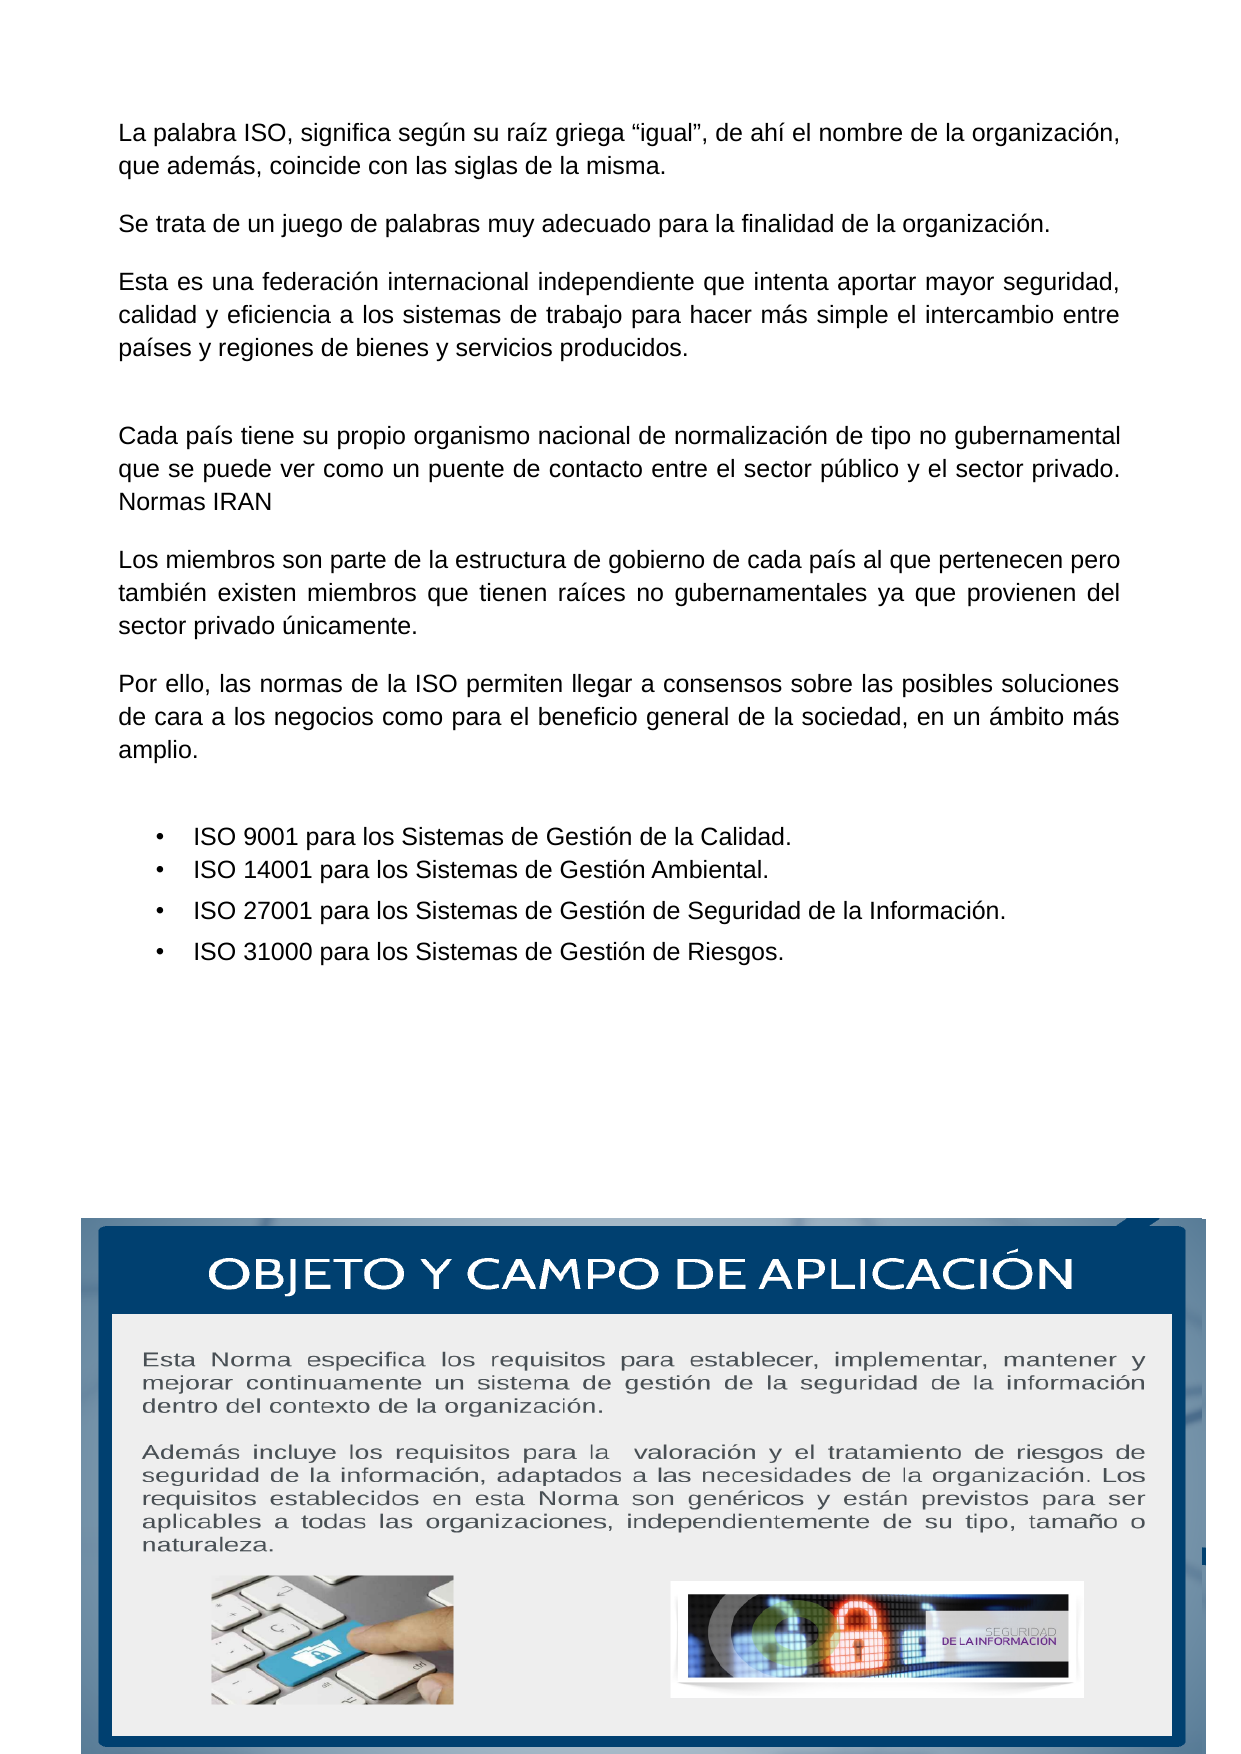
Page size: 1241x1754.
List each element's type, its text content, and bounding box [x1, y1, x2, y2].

title Se trata de un juego de palabras muy adecuado para la finalidad de la organización. [118, 209, 1122, 238]
title Por ello, las normas de la ISO permiten llegar a consensos sobre las posibles soluciones de cara a los negocios como para el beneficio general de la sociedad, en un ámbito más amplio. [118, 669, 1122, 764]
title Esta es una federación internacional independiente que intenta aportar mayor seguridad, calidad y eficiencia a los sistemas de trabajo para hacer más simple el intercambio entre países y regiones de bienes y servicios producidos. [118, 267, 1122, 362]
title ISO 31000 para los Sistemas de Gestión de Riesgos. [156, 937, 1122, 966]
picture [81, 1218, 1206, 1754]
title Los miembros son parte de la estructura de gobierno de cada país al que pertenecen pero también existen miembros que tienen raíces no gubernamentales ya que provienen del sector privado únicamente. [118, 545, 1122, 639]
title ISO 27001 para los Sistemas de Gestión de Seguridad de la Información. [156, 896, 1122, 925]
title La palabra ISO, significa según su raíz griega “igual”, de ahí el nombre de la organización, que además, coincide con las siglas de la misma. [118, 118, 1122, 180]
title ISO 14001 para los Sistemas de Gestión Ambiental. [156, 856, 1122, 884]
title Cada país tiene su propio organismo nacional de normalización de tipo no gubernamental que se puede ver como un puente de contacto entre el sector público y el sector privado. Normas IRAN [118, 421, 1122, 516]
title ISO 9001 para los Sistemas de Gestión de la Calidad. [156, 822, 1122, 851]
